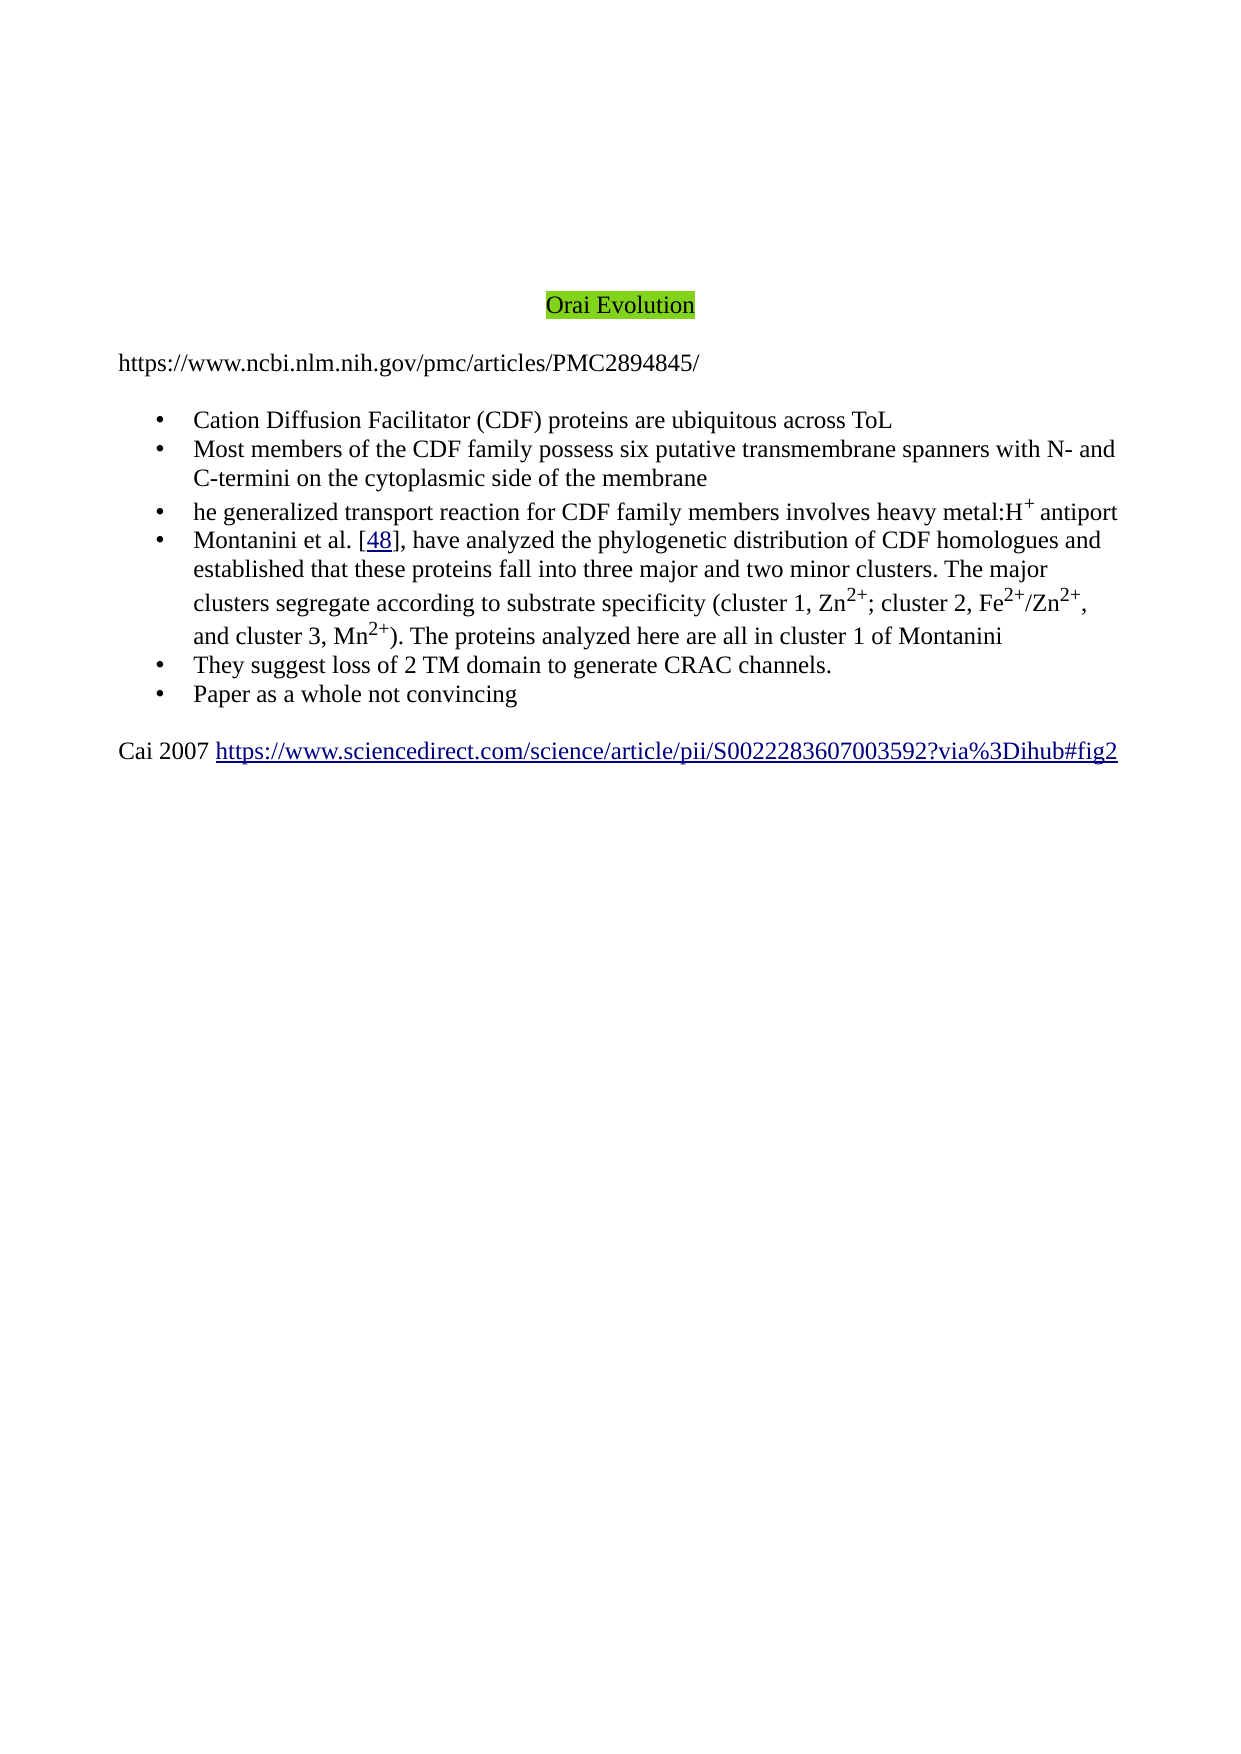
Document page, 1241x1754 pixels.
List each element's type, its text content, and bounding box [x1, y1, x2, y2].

list Most members of the CDF family possess six putative transmembrane spanners with N- and C-termini on the cytoplasmic side of the membrane [156, 434, 1122, 492]
list Cation Diffusion Facilitator (CDF) proteins are ubiquitous across ToL [156, 406, 1122, 434]
text https://www.ncbi.nlm.nih.gov/pmc/articles/PMC2894845/ [118, 348, 1122, 377]
list Paper as a whole not convincing [156, 679, 1122, 707]
text Cai 2007 https://www.sciencedirect.com/science/article/pii/S0022283607003592?via%3Dihub#fig2 [118, 736, 1122, 765]
text Orai Evolution [118, 291, 1122, 319]
list he generalized transport reaction for CDF family members involves heavy metal:H+ antiport [156, 492, 1122, 525]
list Montanini et al. [48], have analyzed the phylogenetic distribution of CDF homologues and established that these proteins fall into three major and two minor clusters. The major clusters segregate according to substrate specificity (cluster 1, Zn2+; cluster 2, Fe2+/Zn2+, and cluster 3, Mn2+). The proteins analyzed here are all in cluster 1 of Montanini [156, 525, 1122, 650]
list They suggest loss of 2 TM domain to generate CRAC channels. [156, 650, 1122, 679]
